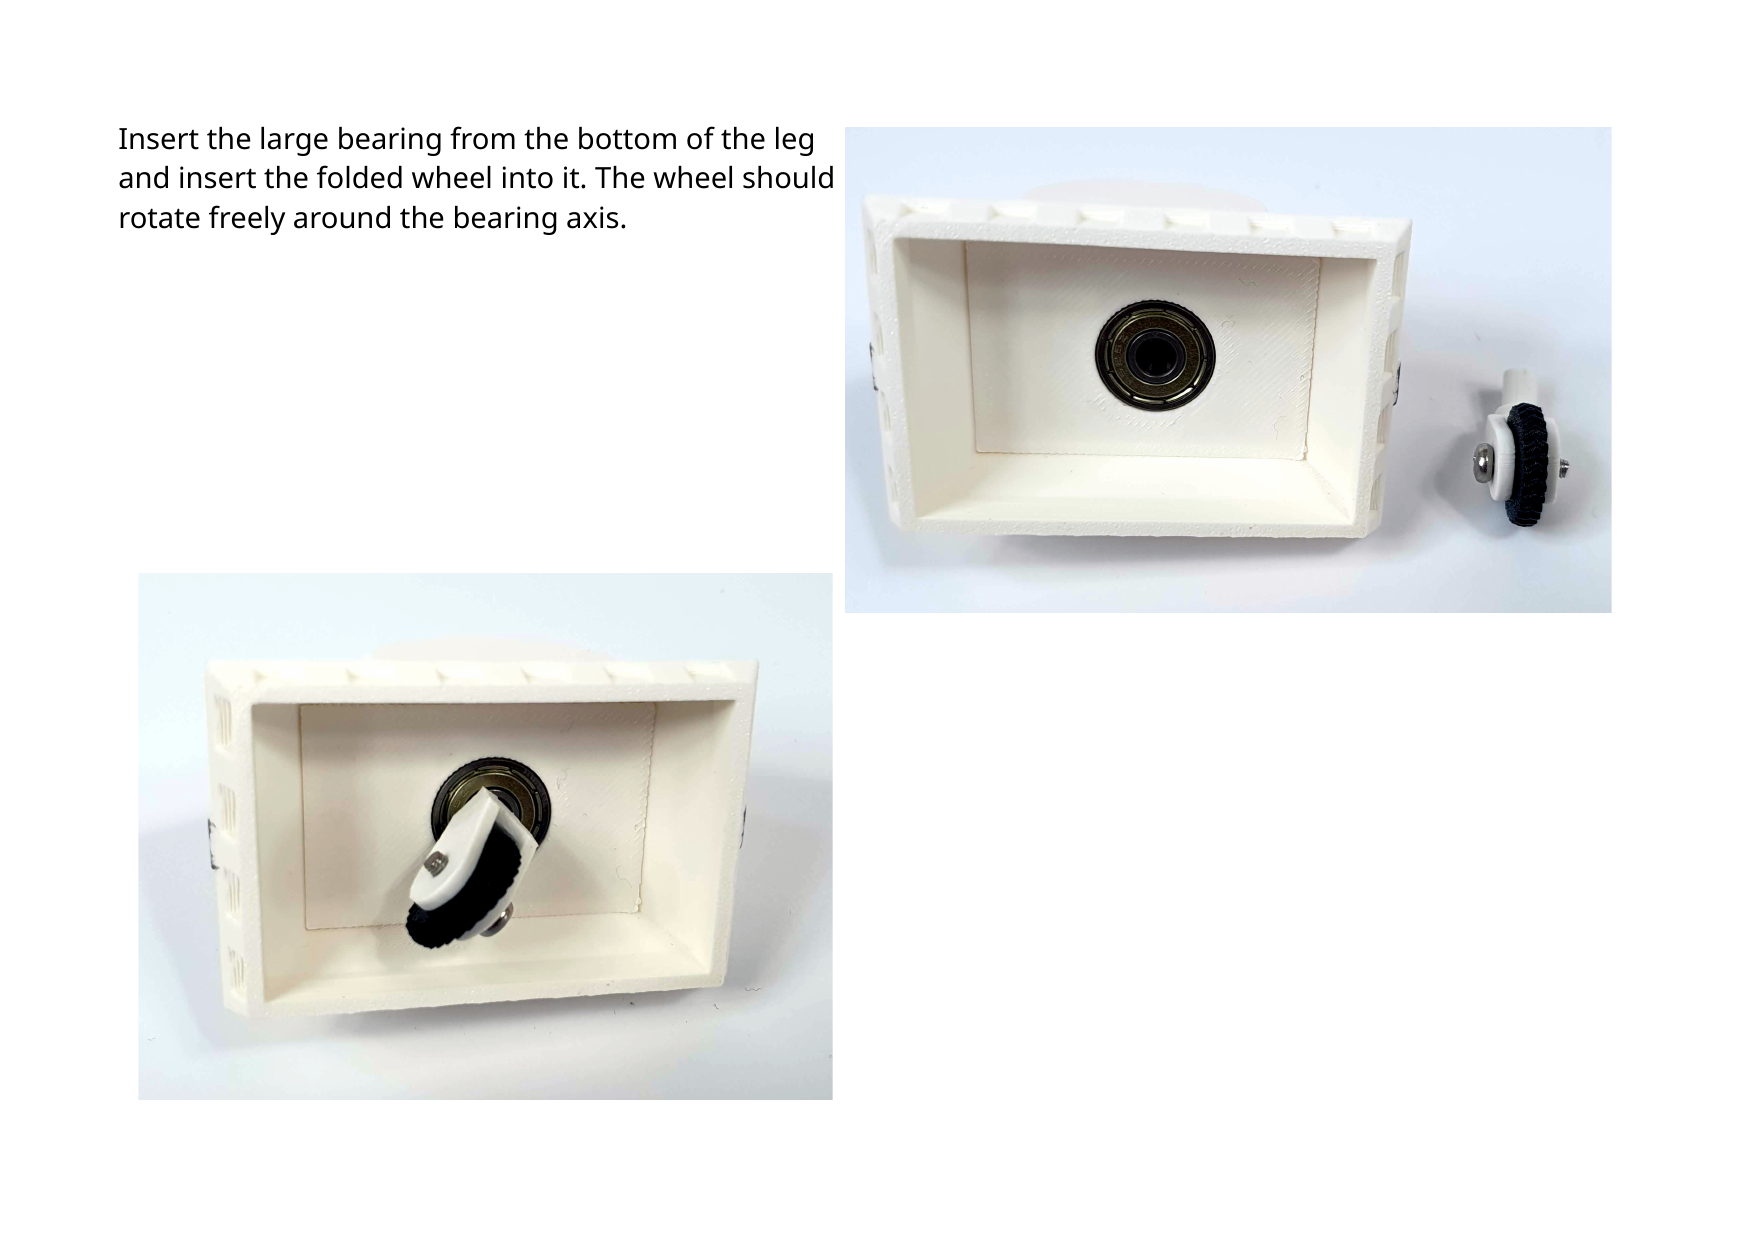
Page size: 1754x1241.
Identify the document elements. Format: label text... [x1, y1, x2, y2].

picture [845, 127, 1612, 613]
picture [138, 573, 833, 1100]
text Insert the large bearing from the bottom of the leg and insert the folded wheel into it. The wheel should rotate freely around the bearing axis. [118, 118, 1636, 237]
